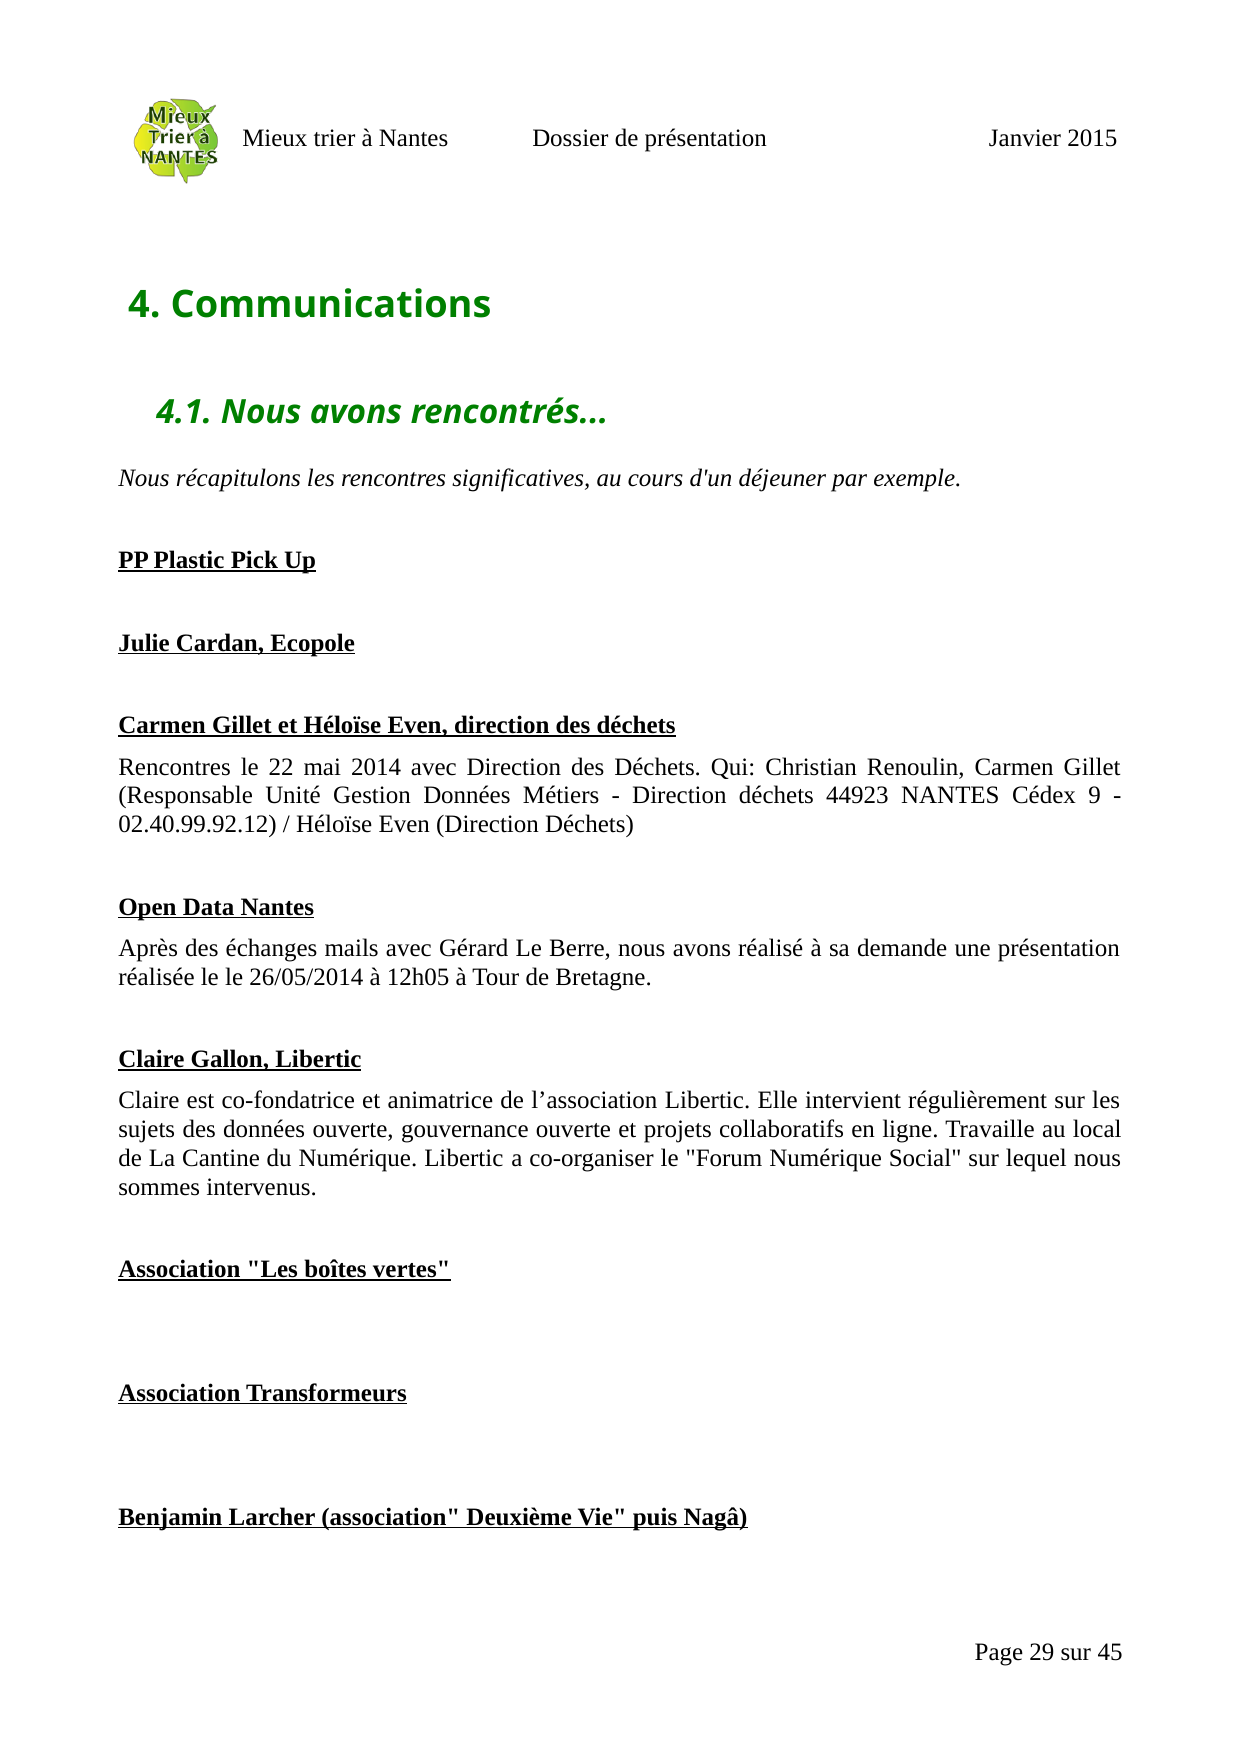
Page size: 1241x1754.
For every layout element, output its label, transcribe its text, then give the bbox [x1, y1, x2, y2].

text Nous récapitulons les rencontres significatives, au cours d'un déjeuner par exemple. [118, 463, 1122, 492]
text Association Transformeurs [118, 1378, 1122, 1407]
text Open Data Nantes [118, 892, 1122, 920]
picture [131, 95, 221, 185]
subtitle Communications [118, 277, 1122, 329]
text PP Plastic Pick Up [118, 545, 1122, 574]
text Après des échanges mails avec Gérard Le Berre, nous avons réalisé à sa demande une présentation réalisée le le 26/05/2014 à 12h05 à Tour de Bretagne. [118, 933, 1122, 990]
text Claire est co-fondatrice et animatrice de l’association Libertic. Elle intervient régulièrement sur les sujets des données ouverte, gouvernance ouverte et projets collaboratifs en ligne. Travaille au local de La Cantine du Numérique. Libertic a co-organiser le "Forum Numérique Social" sur lequel nous sommes intervenus. [118, 1085, 1122, 1200]
text Julie Cardan, Ecopole [118, 628, 1122, 657]
subtitle Nous avons rencontrés... [148, 388, 1122, 433]
text Association "Les boîtes vertes" [118, 1254, 1122, 1283]
text Rencontres le 22 mai 2014 avec Direction des Déchets. Qui: Christian Renoulin, Carmen Gillet (Responsable Unité Gestion Données Métiers - Direction déchets 44923 NANTES Cédex 9 - 02.40.99.92.12) / Héloïse Even (Direction Déchets) [118, 752, 1122, 838]
text Carmen Gillet et Héloïse Even, direction des déchets [118, 710, 1122, 739]
text Claire Gallon, Libertic [118, 1044, 1122, 1073]
text Benjamin Larcher (association" Deuxième Vie" puis Nagâ) [118, 1502, 1122, 1530]
